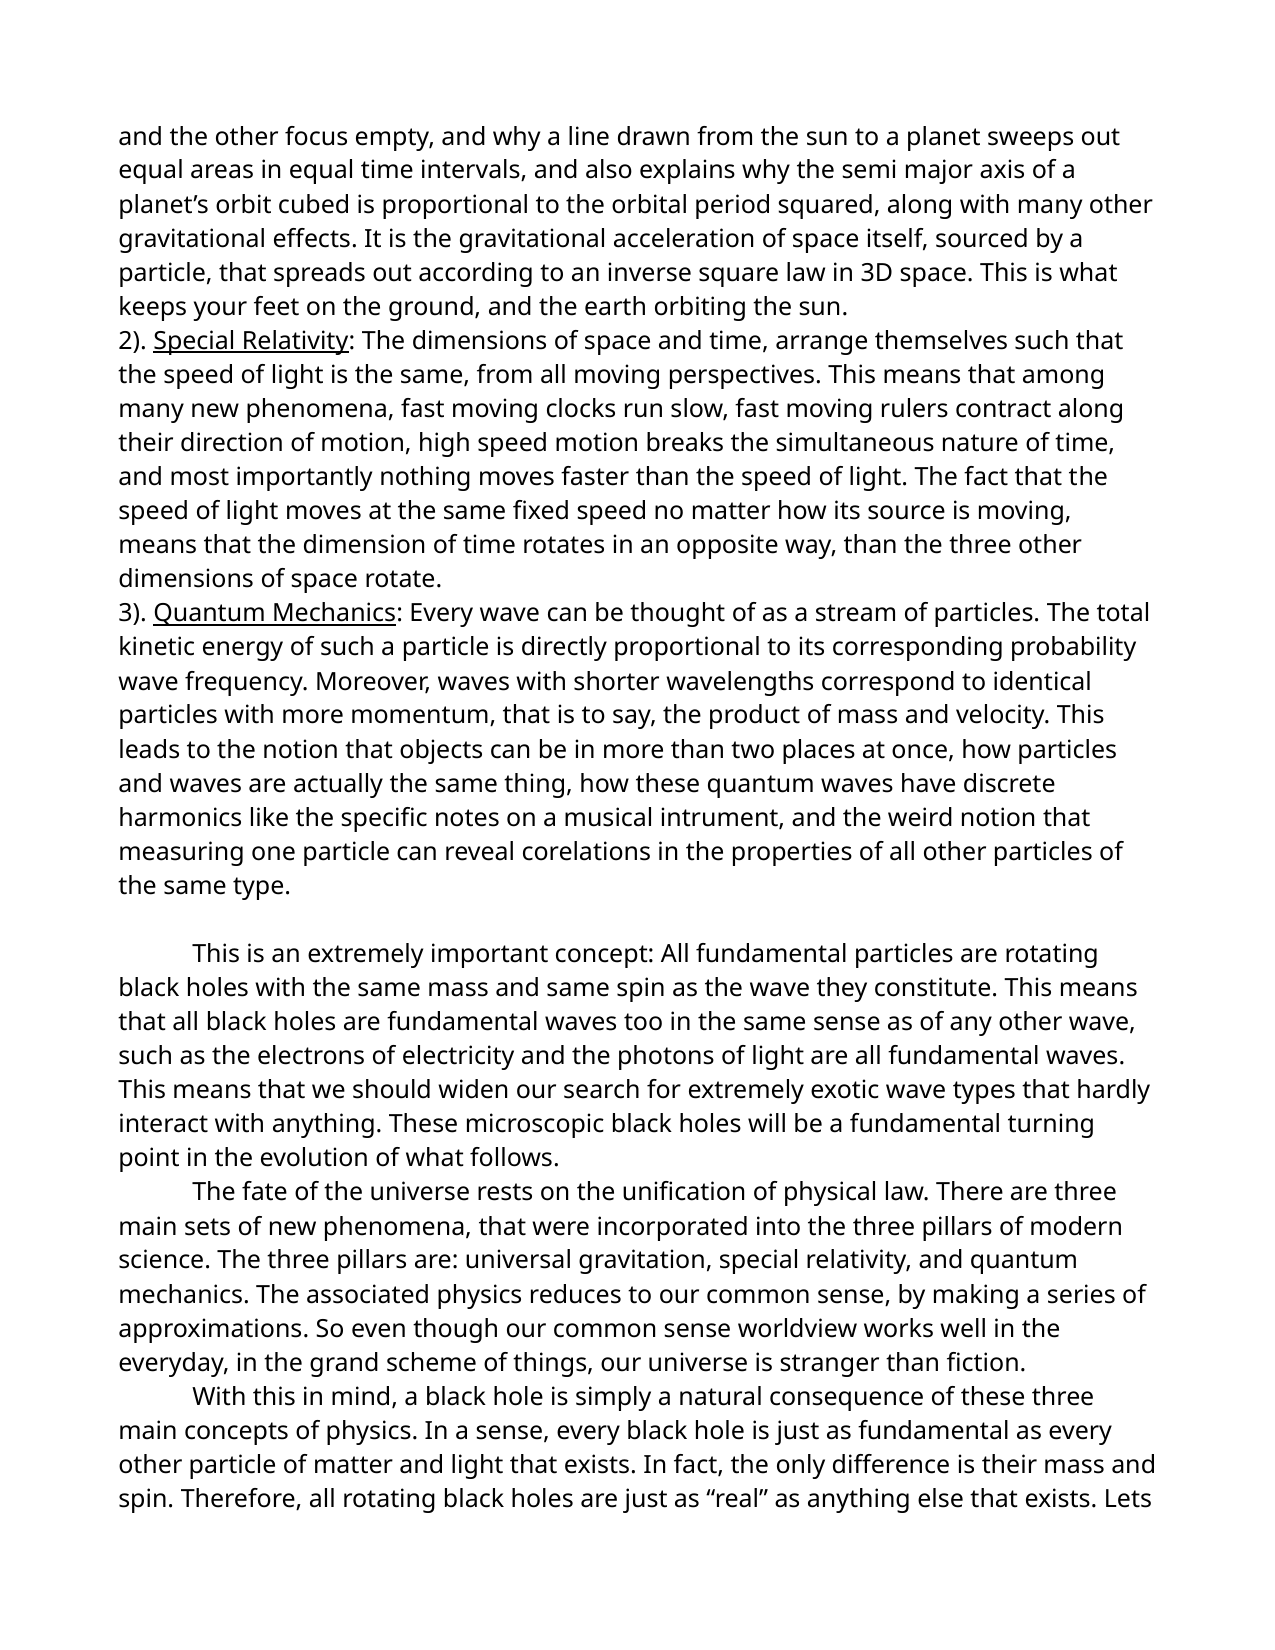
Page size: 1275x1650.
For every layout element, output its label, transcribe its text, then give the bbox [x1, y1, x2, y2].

text 3). Quantum Mechanics: Every wave can be thought of as a stream of particles. The total kinetic energy of such a particle is directly proportional to its corresponding probability wave frequency. Moreover, waves with shorter wavelengths correspond to identical particles with more momentum, that is to say, the product of mass and velocity. This leads to the notion that objects can be in more than two places at once, how particles and waves are actually the same thing, how these quantum waves have discrete harmonics like the specific notes on a musical intrument, and the weird notion that measuring one particle can reveal corelations in the properties of all other particles of the same type. [118, 595, 1157, 902]
text With this in mind, a black hole is simply a natural consequence of these three main concepts of physics. In a sense, every black hole is just as fundamental as every other particle of matter and light that exists. In fact, the only difference is their mass and spin. Therefore, all rotating black holes are just as “real” as anything else that exists. Lets [118, 1378, 1157, 1515]
text This is an extremely important concept: All fundamental particles are rotating black holes with the same mass and same spin as the wave they constitute. This means that all black holes are fundamental waves too in the same sense as of any other wave, such as the electrons of electricity and the photons of light are all fundamental waves. This means that we should widen our search for extremely exotic wave types that hardly interact with anything. These microscopic black holes will be a fundamental turning point in the evolution of what follows. [118, 936, 1157, 1174]
text 2). Special Relativity: The dimensions of space and time, arrange themselves such that the speed of light is the same, from all moving perspectives. This means that among many new phenomena, fast moving clocks run slow, fast moving rulers contract along their direction of motion, high speed motion breaks the simultaneous nature of time, and most importantly nothing moves faster than the speed of light. The fact that the speed of light moves at the same fixed speed no matter how its source is moving, means that the dimension of time rotates in an opposite way, than the three other dimensions of space rotate. [118, 322, 1157, 595]
text The fate of the universe rests on the unification of physical law. There are three main sets of new phenomena, that were incorporated into the three pillars of modern science. The three pillars are: universal gravitation, special relativity, and quantum mechanics. The associated physics reduces to our common sense, by making a series of approximations. So even though our common sense worldview works well in the everyday, in the grand scheme of things, our universe is stranger than fiction. [118, 1174, 1157, 1378]
text and the other focus empty, and why a line drawn from the sun to a planet sweeps out equal areas in equal time intervals, and also explains why the semi major axis of a planet’s orbit cubed is proportional to the orbital period squared, along with many other gravitational effects. It is the gravitational acceleration of space itself, sourced by a particle, that spreads out according to an inverse square law in 3D space. This is what keeps your feet on the ground, and the earth orbiting the sun. [118, 118, 1157, 322]
